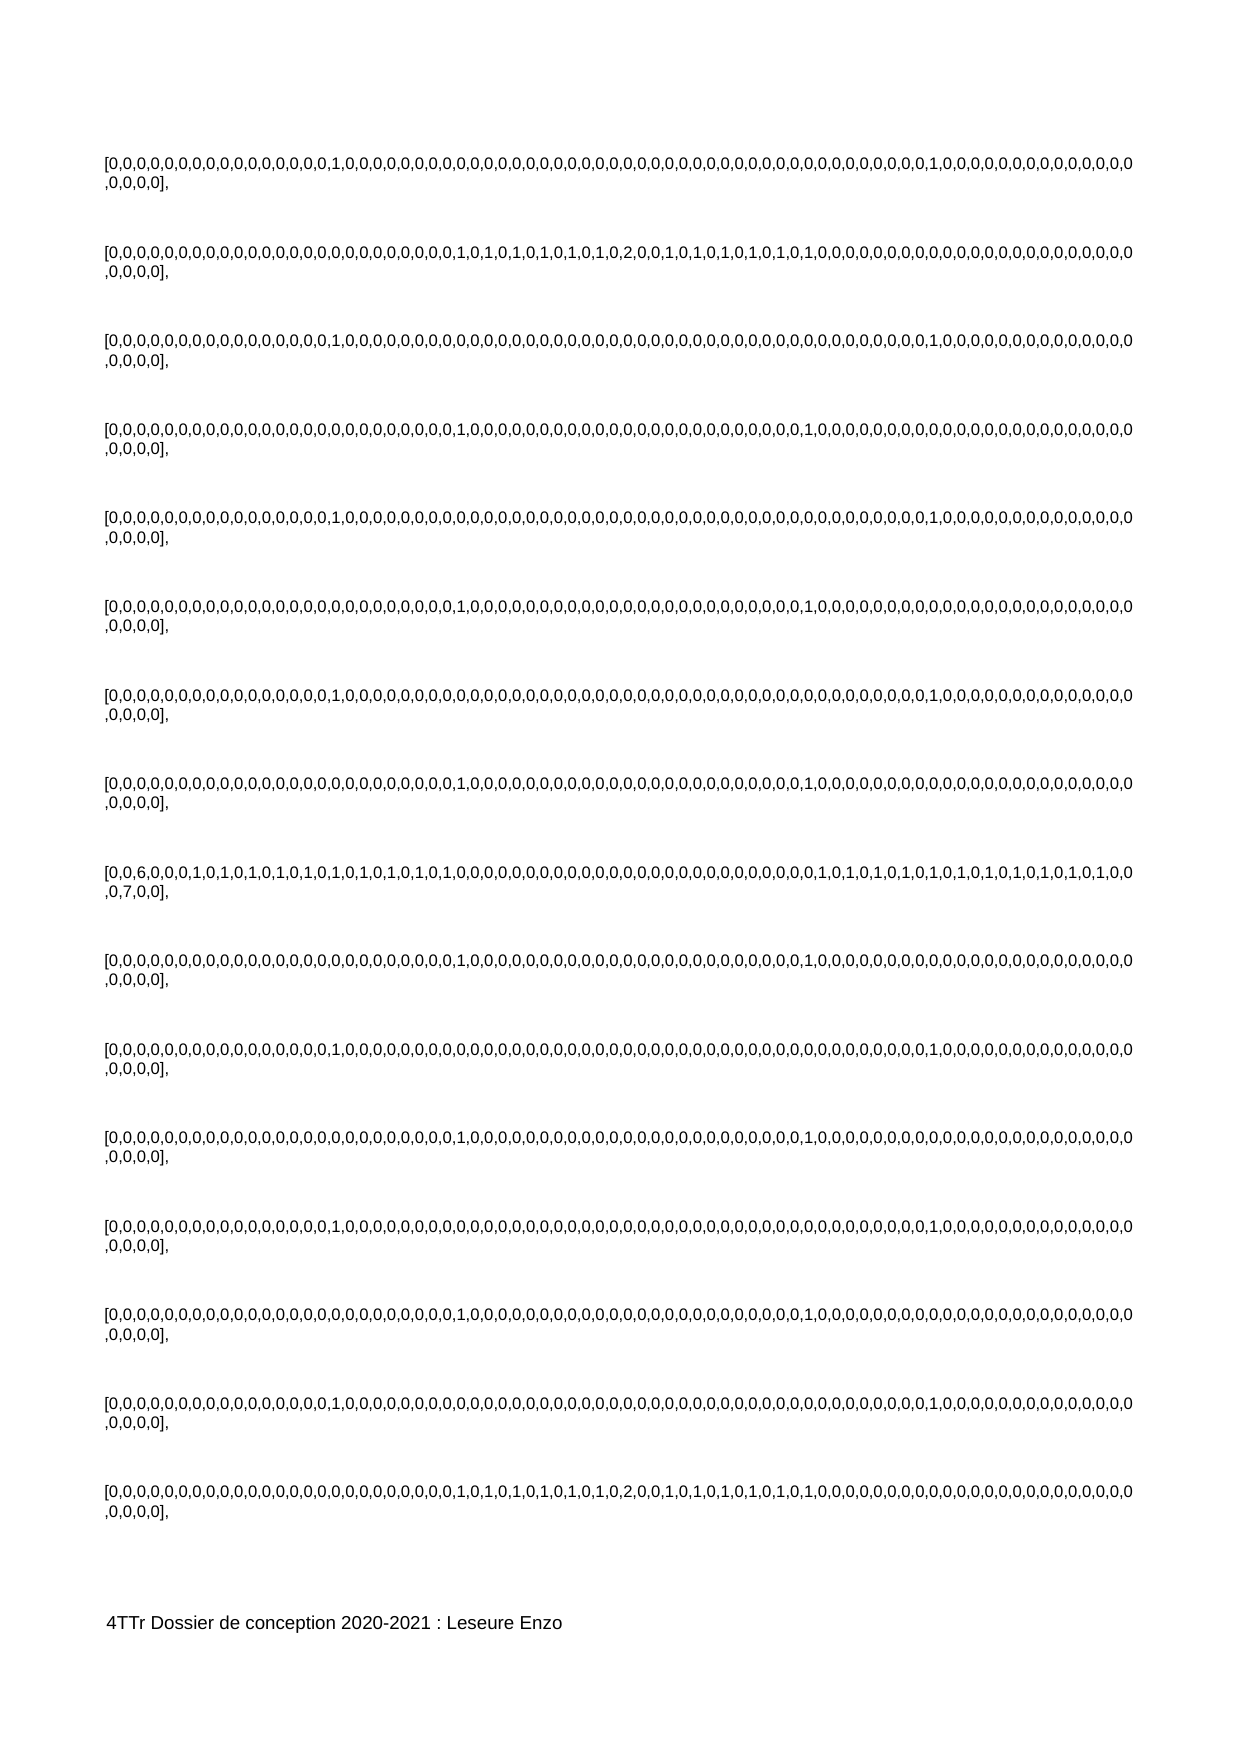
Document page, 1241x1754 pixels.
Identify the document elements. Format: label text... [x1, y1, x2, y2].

text [0,0,0,0,0,0,0,0,0,0,0,0,0,0,0,0,1,0,0,0,0,0,0,0,0,0,0,0,0,0,0,0,0,0,0,0,0,0,0,0,0,0,0,0,0,0,0,0,0,0,0,0,0,0,0,0,0,0,0,1,0,0,0,0,0,0,0,0,0,0,0,0,0,0,0,0,0,0], [104, 1178, 1134, 1255]
text [0,0,0,0,0,0,0,0,0,0,0,0,0,0,0,0,1,0,0,0,0,0,0,0,0,0,0,0,0,0,0,0,0,0,0,0,0,0,0,0,0,0,0,0,0,0,0,0,0,0,0,0,0,0,0,0,0,0,0,1,0,0,0,0,0,0,0,0,0,0,0,0,0,0,0,0,0,0], [104, 154, 1134, 192]
text [0,0,0,0,0,0,0,0,0,0,0,0,0,0,0,0,1,0,0,0,0,0,0,0,0,0,0,0,0,0,0,0,0,0,0,0,0,0,0,0,0,0,0,0,0,0,0,0,0,0,0,0,0,0,0,0,0,0,0,1,0,0,0,0,0,0,0,0,0,0,0,0,0,0,0,0,0,0], [104, 1355, 1134, 1432]
text [104, 1532, 1134, 1571]
text [0,0,0,0,0,0,0,0,0,0,0,0,0,0,0,0,0,0,0,0,0,0,0,0,0,1,0,1,0,1,0,1,0,1,0,1,0,2,0,0,1,0,1,0,1,0,1,0,1,0,1,0,0,0,0,0,0,0,0,0,0,0,0,0,0,0,0,0,0,0,0,0,0,0,0,0,0,0], [104, 204, 1134, 281]
text [0,0,0,0,0,0,0,0,0,0,0,0,0,0,0,0,1,0,0,0,0,0,0,0,0,0,0,0,0,0,0,0,0,0,0,0,0,0,0,0,0,0,0,0,0,0,0,0,0,0,0,0,0,0,0,0,0,0,0,1,0,0,0,0,0,0,0,0,0,0,0,0,0,0,0,0,0,0], [104, 293, 1134, 369]
text [0,0,0,0,0,0,0,0,0,0,0,0,0,0,0,0,0,0,0,0,0,0,0,0,0,1,0,1,0,1,0,1,0,1,0,1,0,2,0,0,1,0,1,0,1,0,1,0,1,0,1,0,0,0,0,0,0,0,0,0,0,0,0,0,0,0,0,0,0,0,0,0,0,0,0,0,0,0], [104, 1444, 1134, 1521]
text [0,0,0,0,0,0,0,0,0,0,0,0,0,0,0,0,0,0,0,0,0,0,0,0,0,1,0,0,0,0,0,0,0,0,0,0,0,0,0,0,0,0,0,0,0,0,0,0,0,0,1,0,0,0,0,0,0,0,0,0,0,0,0,0,0,0,0,0,0,0,0,0,0,0,0,0,0,0], [104, 558, 1134, 635]
text [0,0,0,0,0,0,0,0,0,0,0,0,0,0,0,0,1,0,0,0,0,0,0,0,0,0,0,0,0,0,0,0,0,0,0,0,0,0,0,0,0,0,0,0,0,0,0,0,0,0,0,0,0,0,0,0,0,0,0,1,0,0,0,0,0,0,0,0,0,0,0,0,0,0,0,0,0,0], [104, 470, 1134, 547]
text [0,0,0,0,0,0,0,0,0,0,0,0,0,0,0,0,0,0,0,0,0,0,0,0,0,1,0,0,0,0,0,0,0,0,0,0,0,0,0,0,0,0,0,0,0,0,0,0,0,0,1,0,0,0,0,0,0,0,0,0,0,0,0,0,0,0,0,0,0,0,0,0,0,0,0,0,0,0], [104, 736, 1134, 812]
text [0,0,0,0,0,0,0,0,0,0,0,0,0,0,0,0,0,0,0,0,0,0,0,0,0,1,0,0,0,0,0,0,0,0,0,0,0,0,0,0,0,0,0,0,0,0,0,0,0,0,1,0,0,0,0,0,0,0,0,0,0,0,0,0,0,0,0,0,0,0,0,0,0,0,0,0,0,0], [104, 913, 1134, 989]
text [0,0,0,0,0,0,0,0,0,0,0,0,0,0,0,0,1,0,0,0,0,0,0,0,0,0,0,0,0,0,0,0,0,0,0,0,0,0,0,0,0,0,0,0,0,0,0,0,0,0,0,0,0,0,0,0,0,0,0,1,0,0,0,0,0,0,0,0,0,0,0,0,0,0,0,0,0,0], [104, 647, 1134, 724]
text [0,0,0,0,0,0,0,0,0,0,0,0,0,0,0,0,0,0,0,0,0,0,0,0,0,1,0,0,0,0,0,0,0,0,0,0,0,0,0,0,0,0,0,0,0,0,0,0,0,0,1,0,0,0,0,0,0,0,0,0,0,0,0,0,0,0,0,0,0,0,0,0,0,0,0,0,0,0], [104, 1267, 1134, 1343]
text [0,0,0,0,0,0,0,0,0,0,0,0,0,0,0,0,1,0,0,0,0,0,0,0,0,0,0,0,0,0,0,0,0,0,0,0,0,0,0,0,0,0,0,0,0,0,0,0,0,0,0,0,0,0,0,0,0,0,0,1,0,0,0,0,0,0,0,0,0,0,0,0,0,0,0,0,0,0], [104, 1001, 1134, 1078]
text [0,0,0,0,0,0,0,0,0,0,0,0,0,0,0,0,0,0,0,0,0,0,0,0,0,1,0,0,0,0,0,0,0,0,0,0,0,0,0,0,0,0,0,0,0,0,0,0,0,0,1,0,0,0,0,0,0,0,0,0,0,0,0,0,0,0,0,0,0,0,0,0,0,0,0,0,0,0], [104, 381, 1134, 458]
text [0,0,0,0,0,0,0,0,0,0,0,0,0,0,0,0,0,0,0,0,0,0,0,0,0,1,0,0,0,0,0,0,0,0,0,0,0,0,0,0,0,0,0,0,0,0,0,0,0,0,1,0,0,0,0,0,0,0,0,0,0,0,0,0,0,0,0,0,0,0,0,0,0,0,0,0,0,0], [104, 1090, 1134, 1166]
text [0,0,6,0,0,0,1,0,1,0,1,0,1,0,1,0,1,0,1,0,1,0,1,0,1,0,0,0,0,0,0,0,0,0,0,0,0,0,0,0,0,0,0,0,0,0,0,0,0,0,0,1,0,1,0,1,0,1,0,1,0,1,0,1,0,1,0,1,0,1,0,1,0,0,0,7,0,0], [104, 824, 1134, 901]
